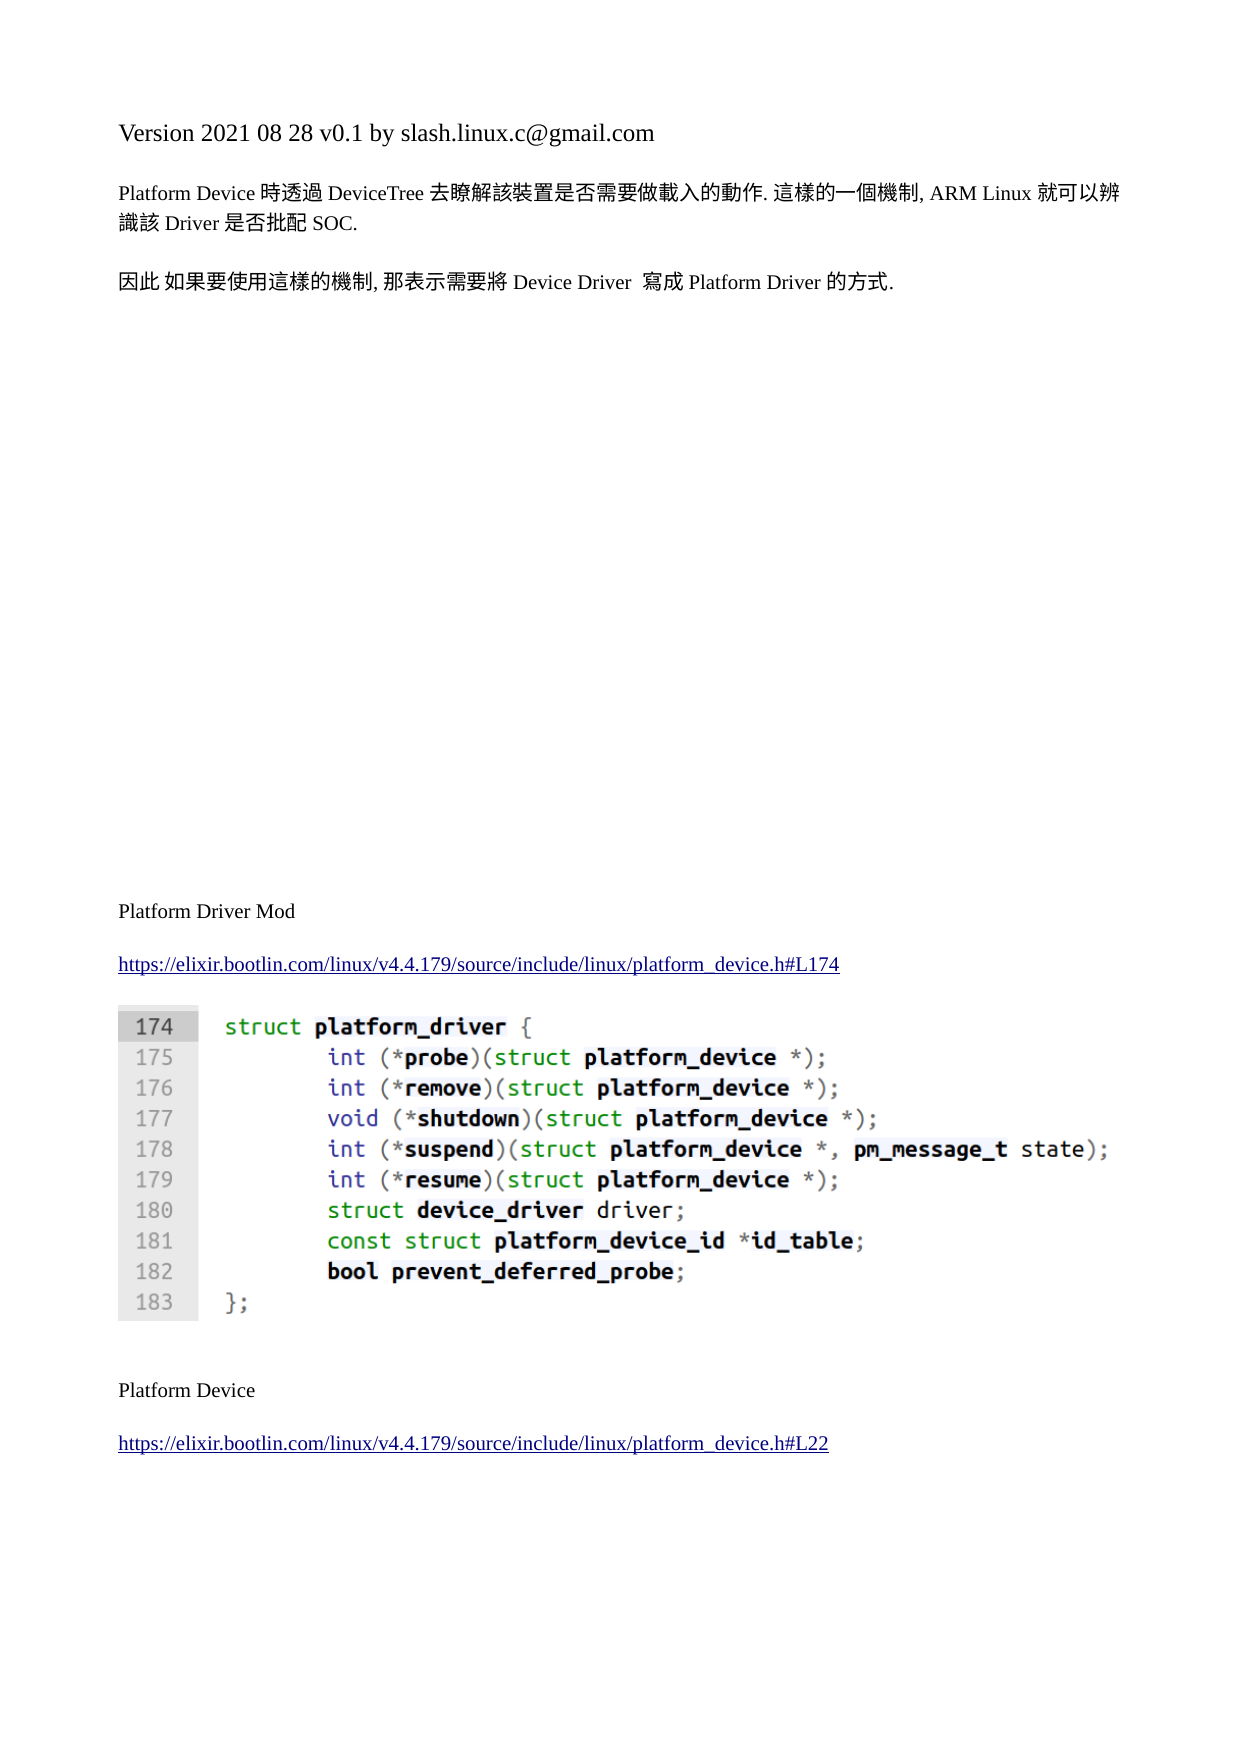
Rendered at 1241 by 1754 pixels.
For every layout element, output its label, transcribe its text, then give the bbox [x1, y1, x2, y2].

text 因此 如果要使用這樣的機制, 那表示需要將 Device Driver 寫成 Platform Driver 的方式. [118, 266, 1122, 296]
picture [118, 1005, 1123, 1321]
text https://elixir.bootlin.com/linux/v4.4.179/source/include/linux/platform_device.h#L174 [118, 952, 1122, 976]
text Platform Driver Mod [118, 899, 1122, 923]
text https://elixir.bootlin.com/linux/v4.4.179/source/include/linux/platform_device.h#L22 [118, 1431, 1122, 1455]
text Platform Device 時透過 DeviceTree 去瞭解該裝置是否需要做載入的動作. 這樣的一個機制, ARM Linux 就可以辨識該 Driver 是否批配 SOC. [118, 176, 1122, 237]
text Platform Device [118, 1378, 1122, 1402]
